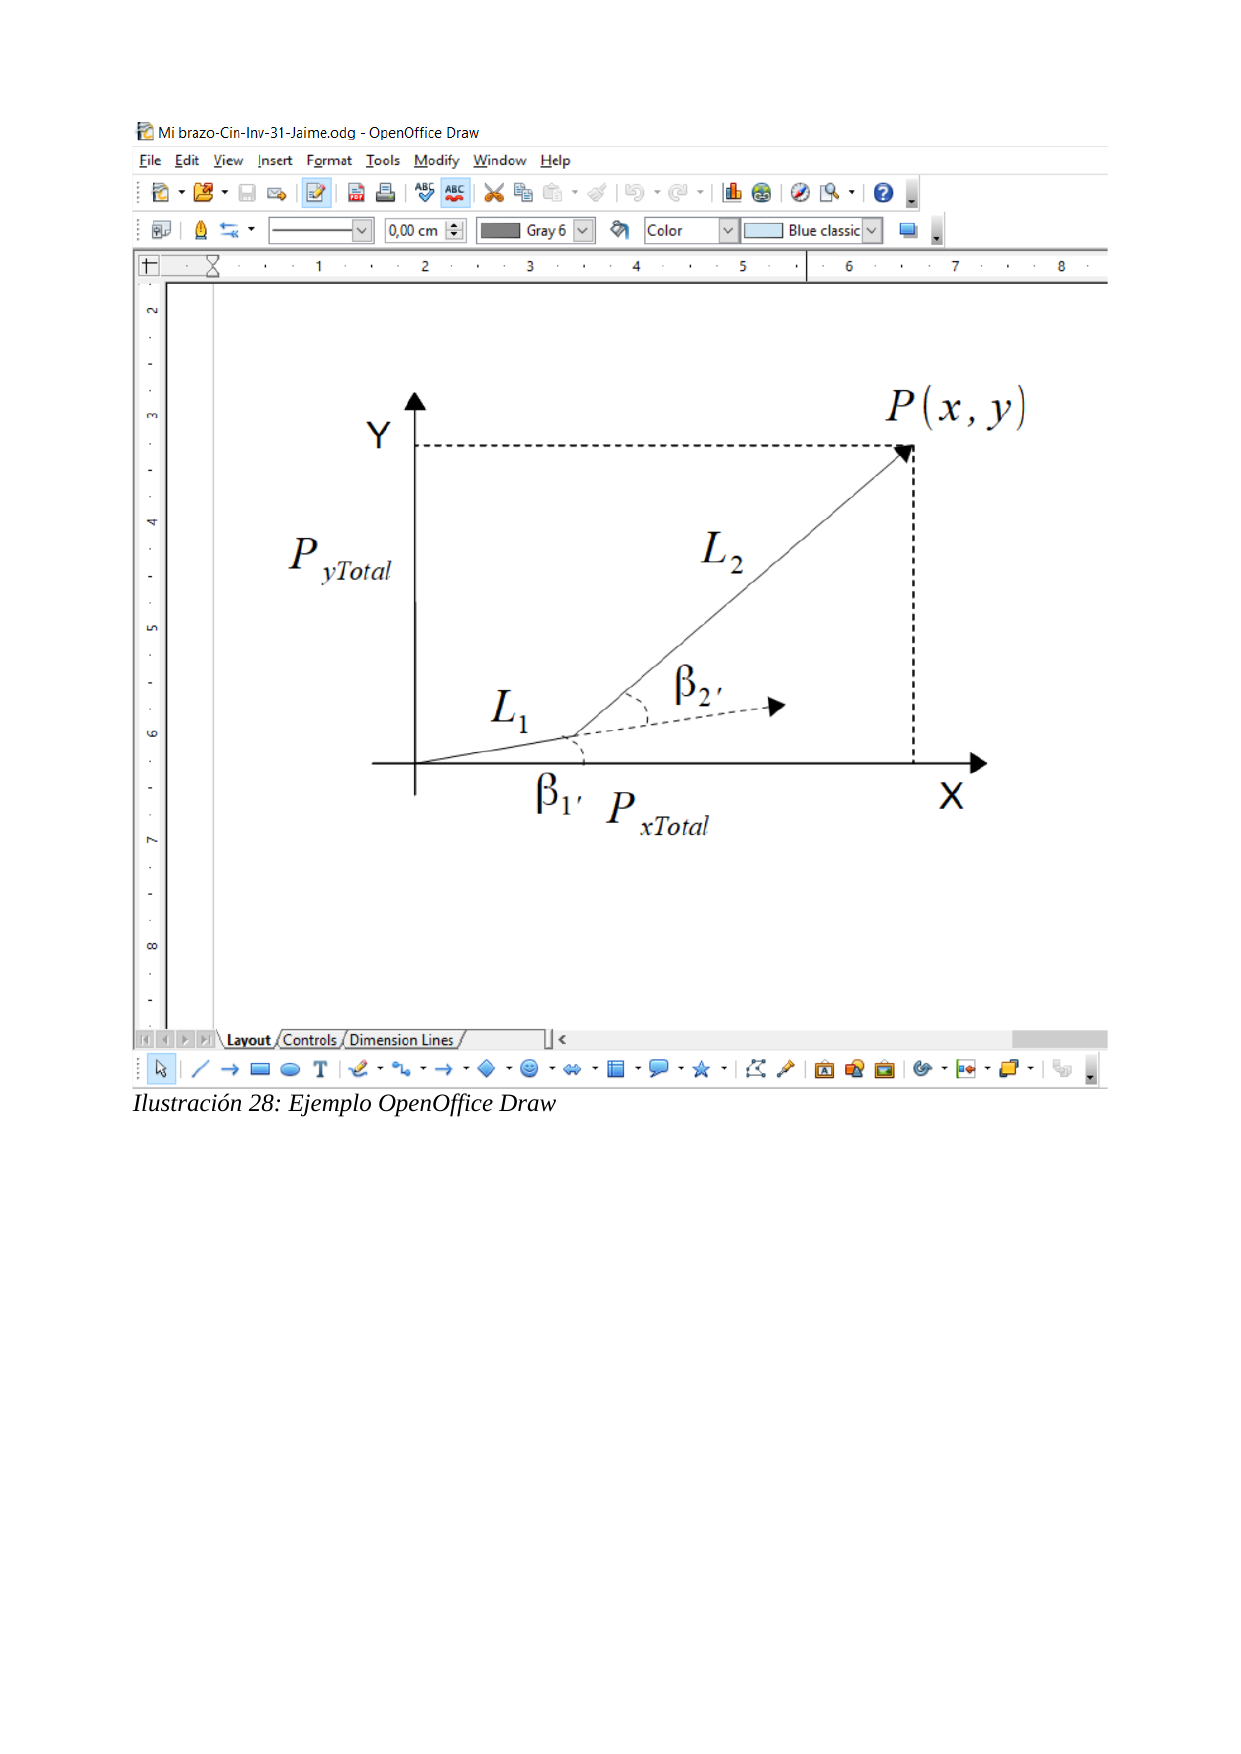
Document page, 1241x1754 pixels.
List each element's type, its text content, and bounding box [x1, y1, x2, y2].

picture [132, 118, 1108, 1089]
text Ilustración 28: Ejemplo OpenOffice Draw [133, 1089, 1108, 1117]
